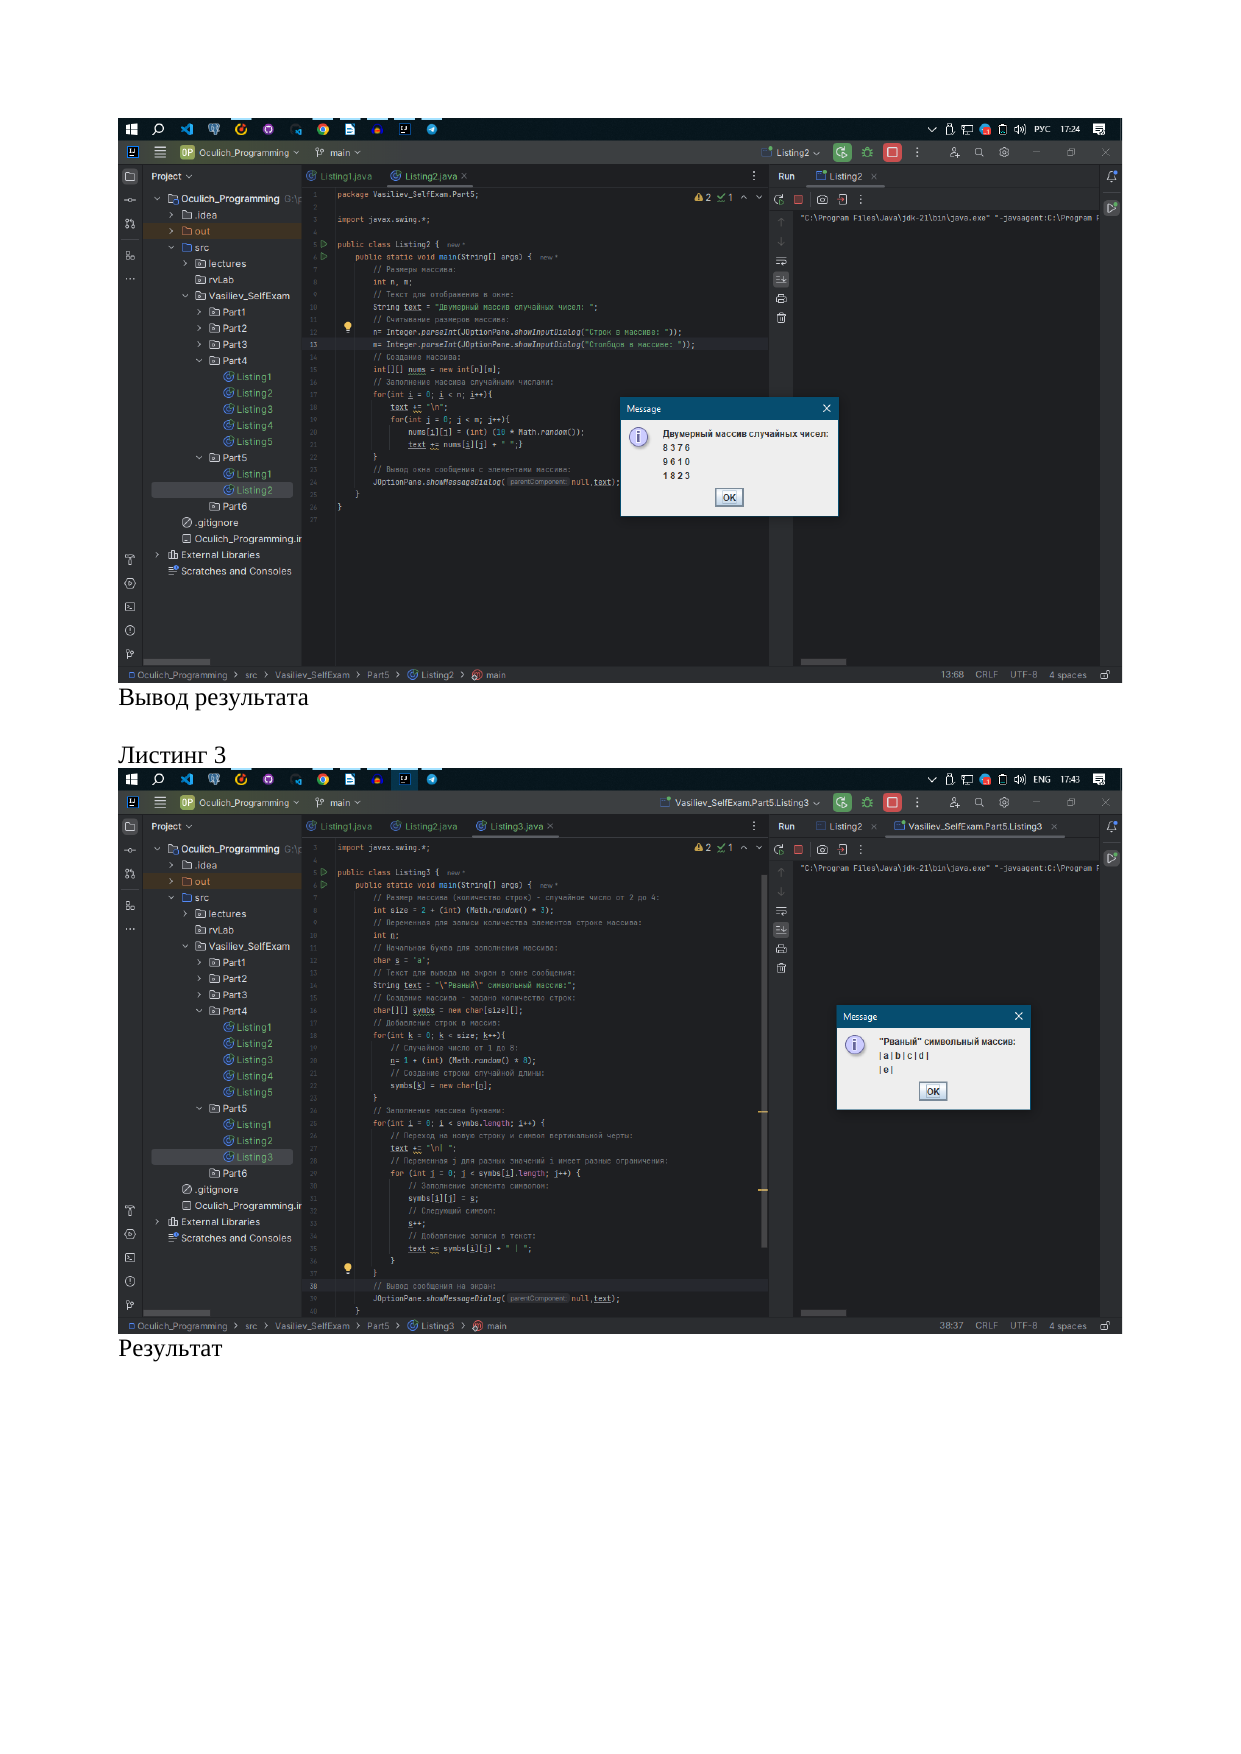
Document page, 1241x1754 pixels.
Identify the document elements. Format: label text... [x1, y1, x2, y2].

text Вывод результата [118, 683, 1122, 711]
text Результат [118, 1334, 1122, 1362]
picture [118, 118, 1123, 683]
picture [118, 768, 1123, 1334]
text Листинг 3 [118, 740, 1122, 768]
